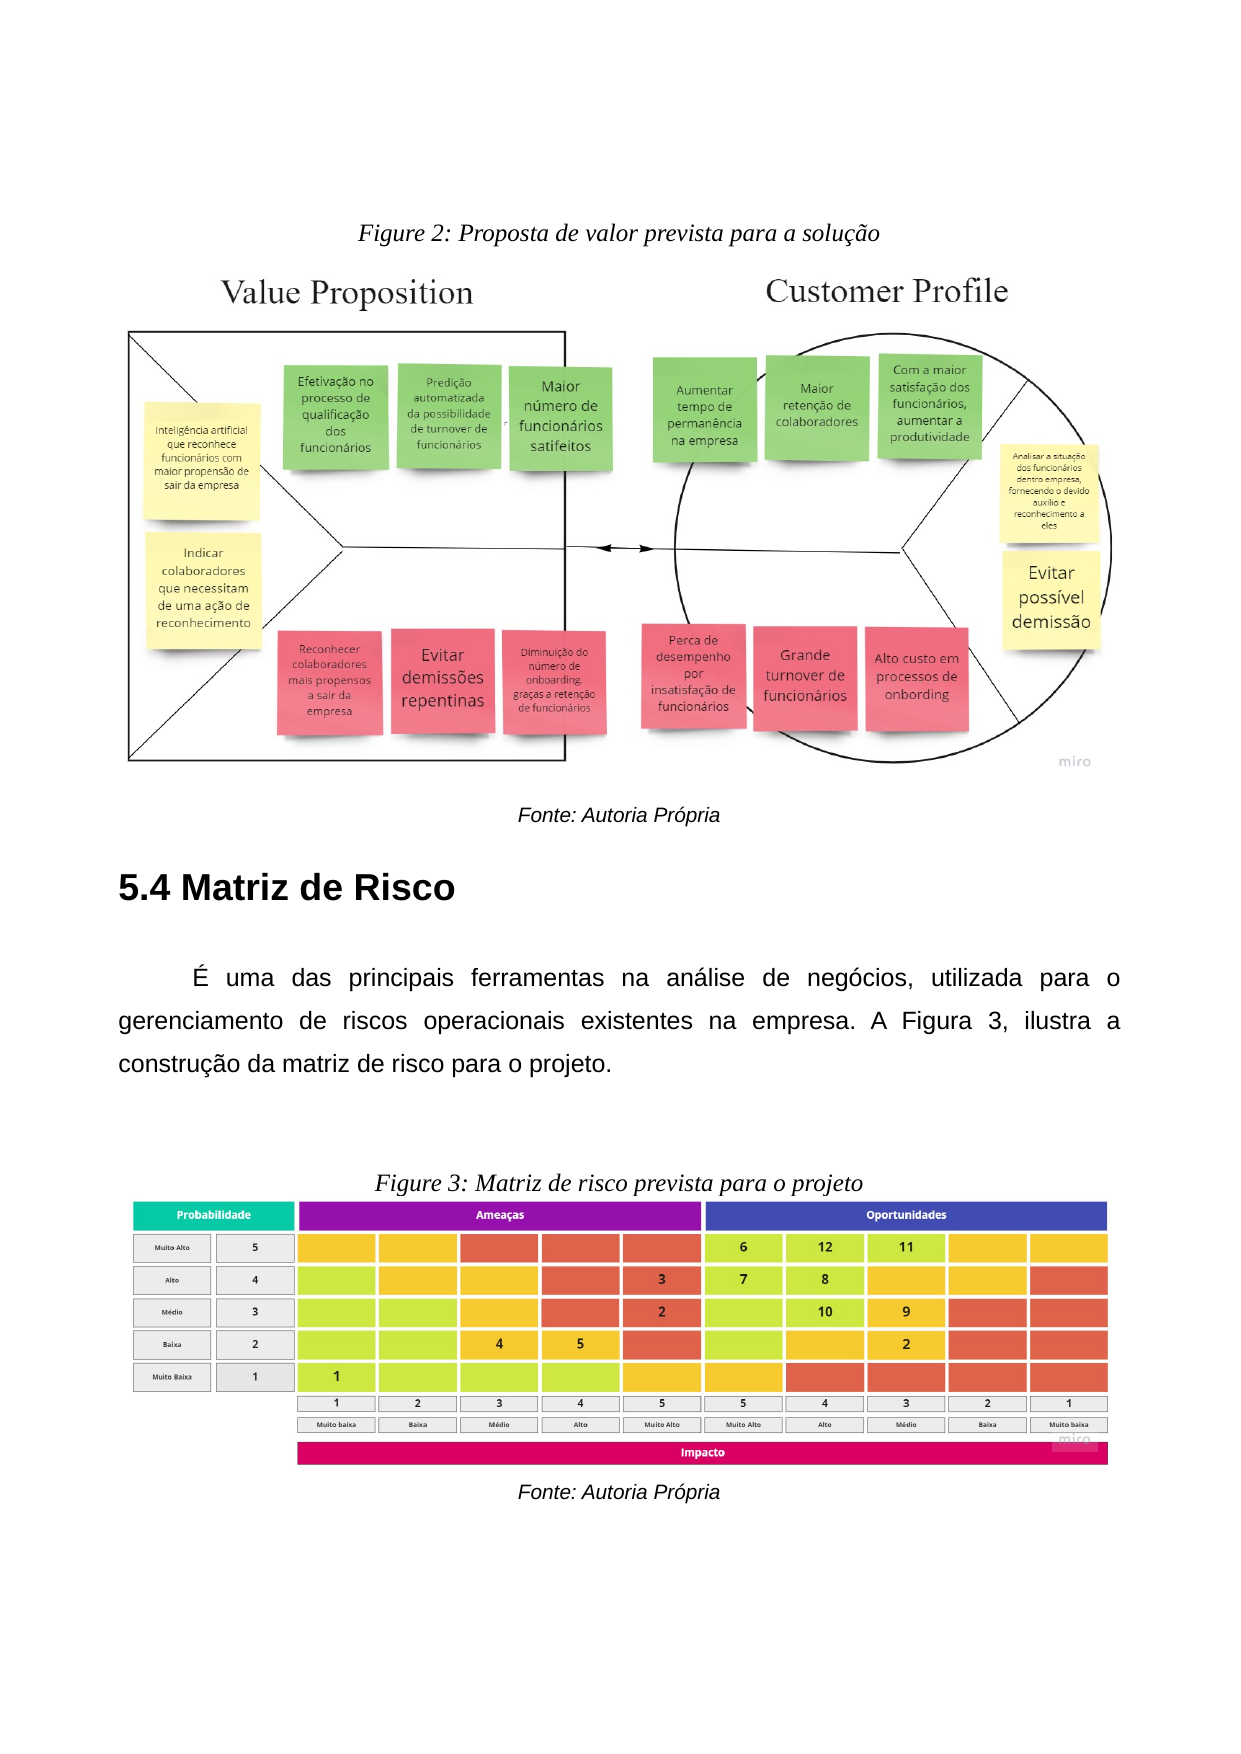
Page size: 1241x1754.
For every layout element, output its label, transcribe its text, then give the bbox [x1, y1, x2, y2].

text Fonte: Autoria Própria [118, 247, 1122, 826]
text Figure 3: Matriz de risco prevista para o projeto [118, 1168, 1122, 1197]
text [118, 1152, 1122, 1168]
subtitle 5.4 Matriz de Risco [118, 865, 1122, 908]
text [118, 205, 1122, 218]
picture [128, 1196, 1113, 1467]
text Figure 2: Proposta de valor prevista para a solução [118, 218, 1122, 247]
text Fonte: Autoria Própria [118, 1197, 1122, 1504]
text É uma das principais ferramentas na análise de negócios, utilizada para o gerenciamento de riscos operacionais existentes na empresa. A Figura 3, ilustra a construção da matriz de risco para o projeto. [118, 963, 1122, 1078]
picture [123, 265, 1113, 789]
